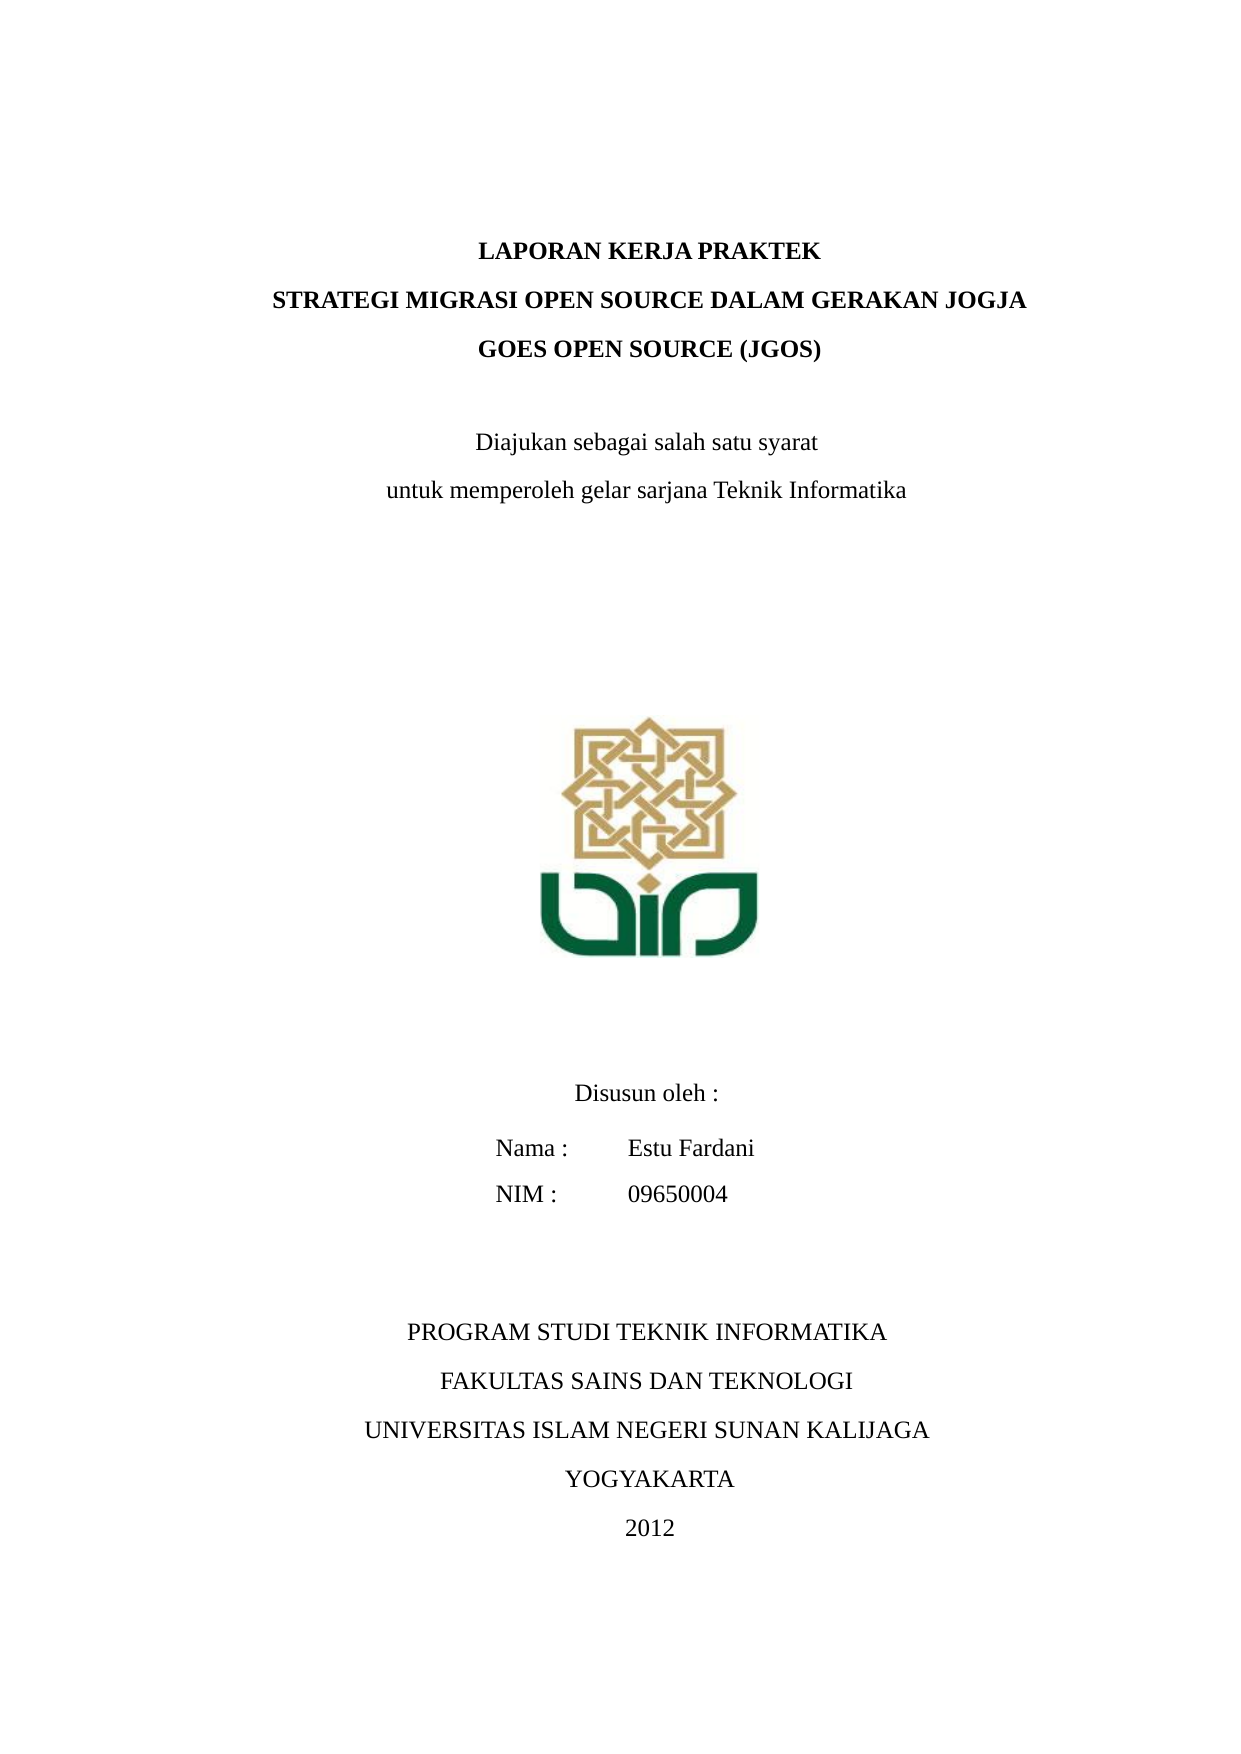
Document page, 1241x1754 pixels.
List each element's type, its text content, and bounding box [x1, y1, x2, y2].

table_header Estu Fardani [622, 1127, 866, 1173]
text untuk memperoleh gelar sarjana Teknik Informatika [236, 476, 1063, 547]
table_cell NIM : [490, 1173, 622, 1219]
picture [539, 715, 760, 958]
text GOES OPEN SOURCE (JGOS) [236, 334, 1063, 363]
table_header Nama : [490, 1127, 622, 1173]
text YOGYAKARTA [236, 1464, 1063, 1493]
table_cell 09650004 [622, 1173, 866, 1219]
text STRATEGI MIGRASI OPEN SOURCE DALAM GERAKAN JOGJA [236, 285, 1063, 314]
text LAPORAN KERJA PRAKTEK [236, 236, 1063, 265]
text Diajukan sebagai salah satu syarat [236, 427, 1063, 455]
text PROGRAM STUDI TEKNIK INFORMATIKA [236, 1317, 1063, 1346]
text FAKULTAS SAINS DAN TEKNOLOGI [236, 1366, 1063, 1395]
text 2012 [236, 1513, 1063, 1542]
text UNIVERSITAS ISLAM NEGERI SUNAN KALIJAGA [236, 1415, 1063, 1444]
text Disusun oleh : [236, 1078, 1063, 1107]
